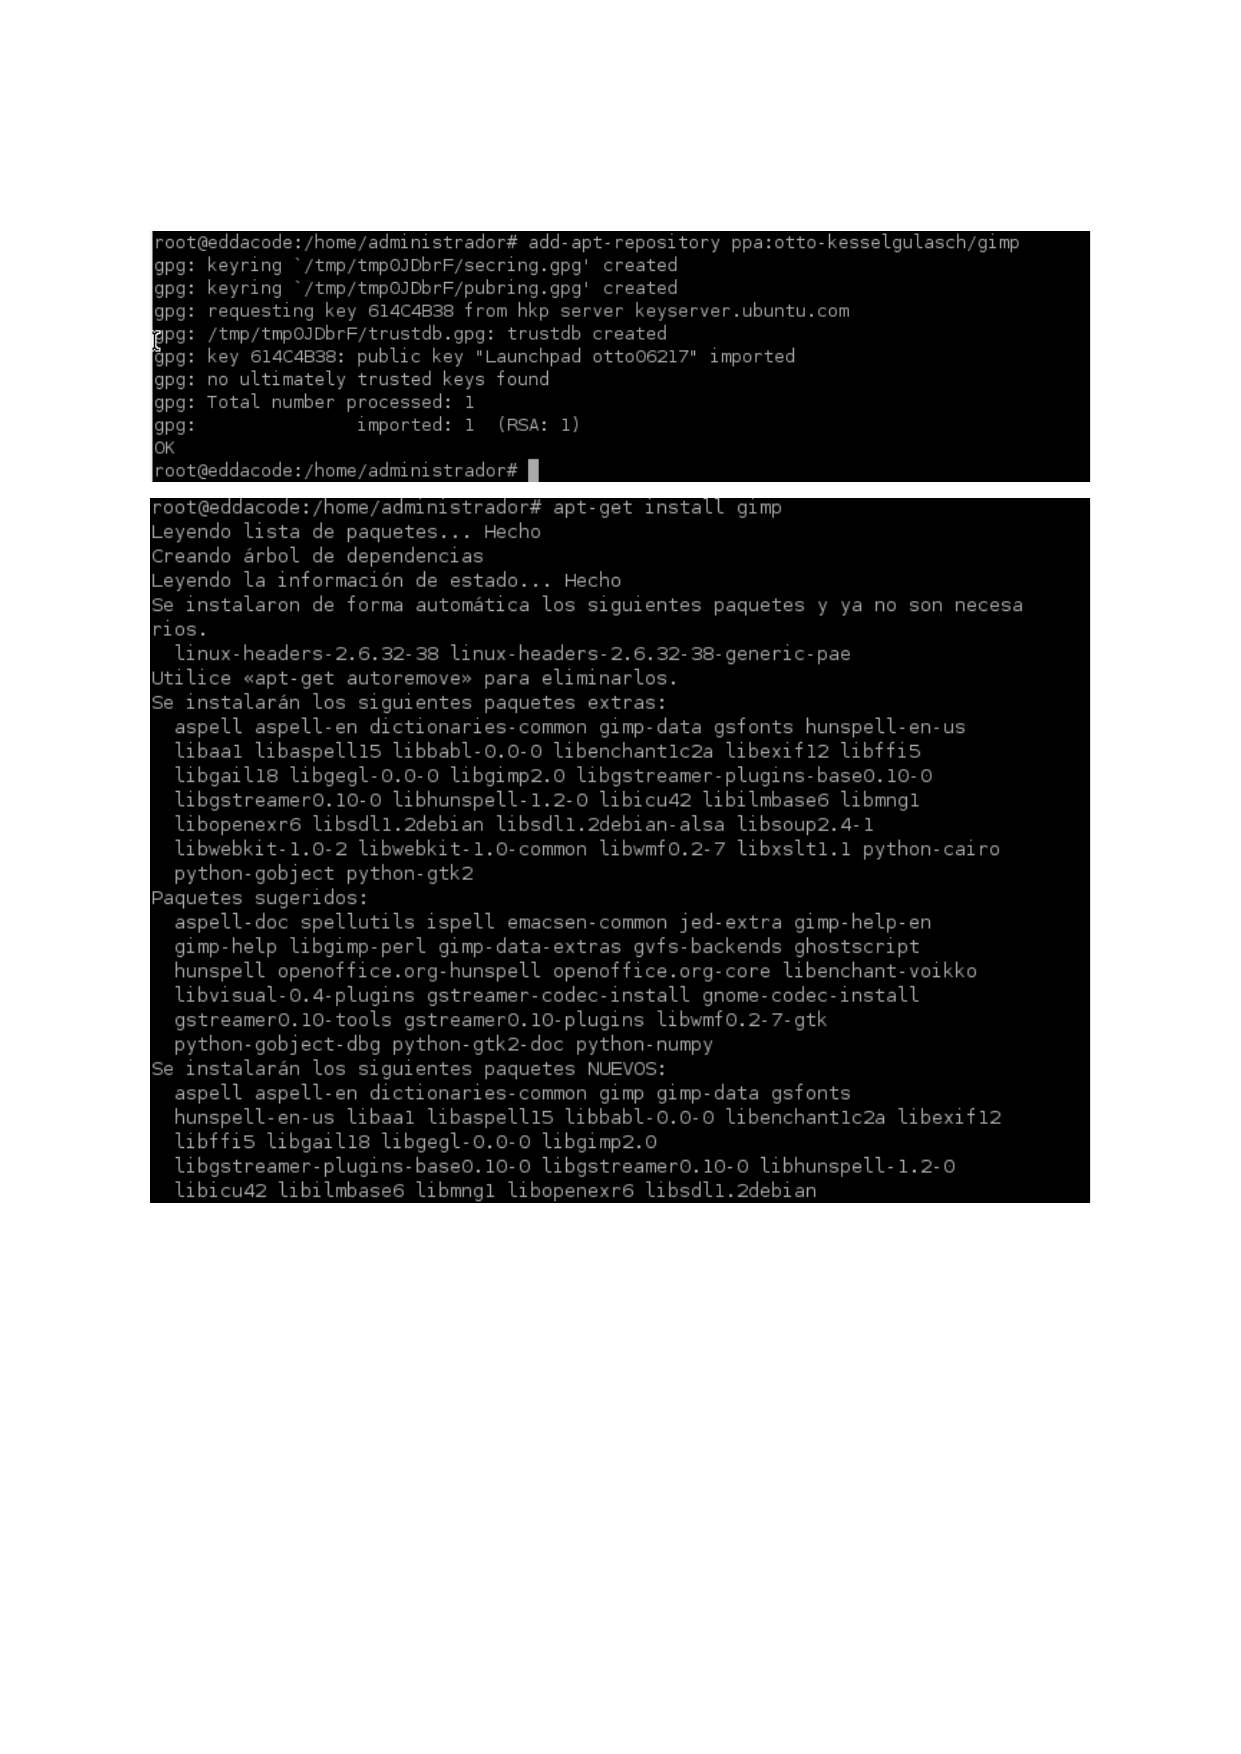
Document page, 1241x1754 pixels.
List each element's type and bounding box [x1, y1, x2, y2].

picture [150, 498, 1091, 1203]
picture [150, 231, 1091, 482]
